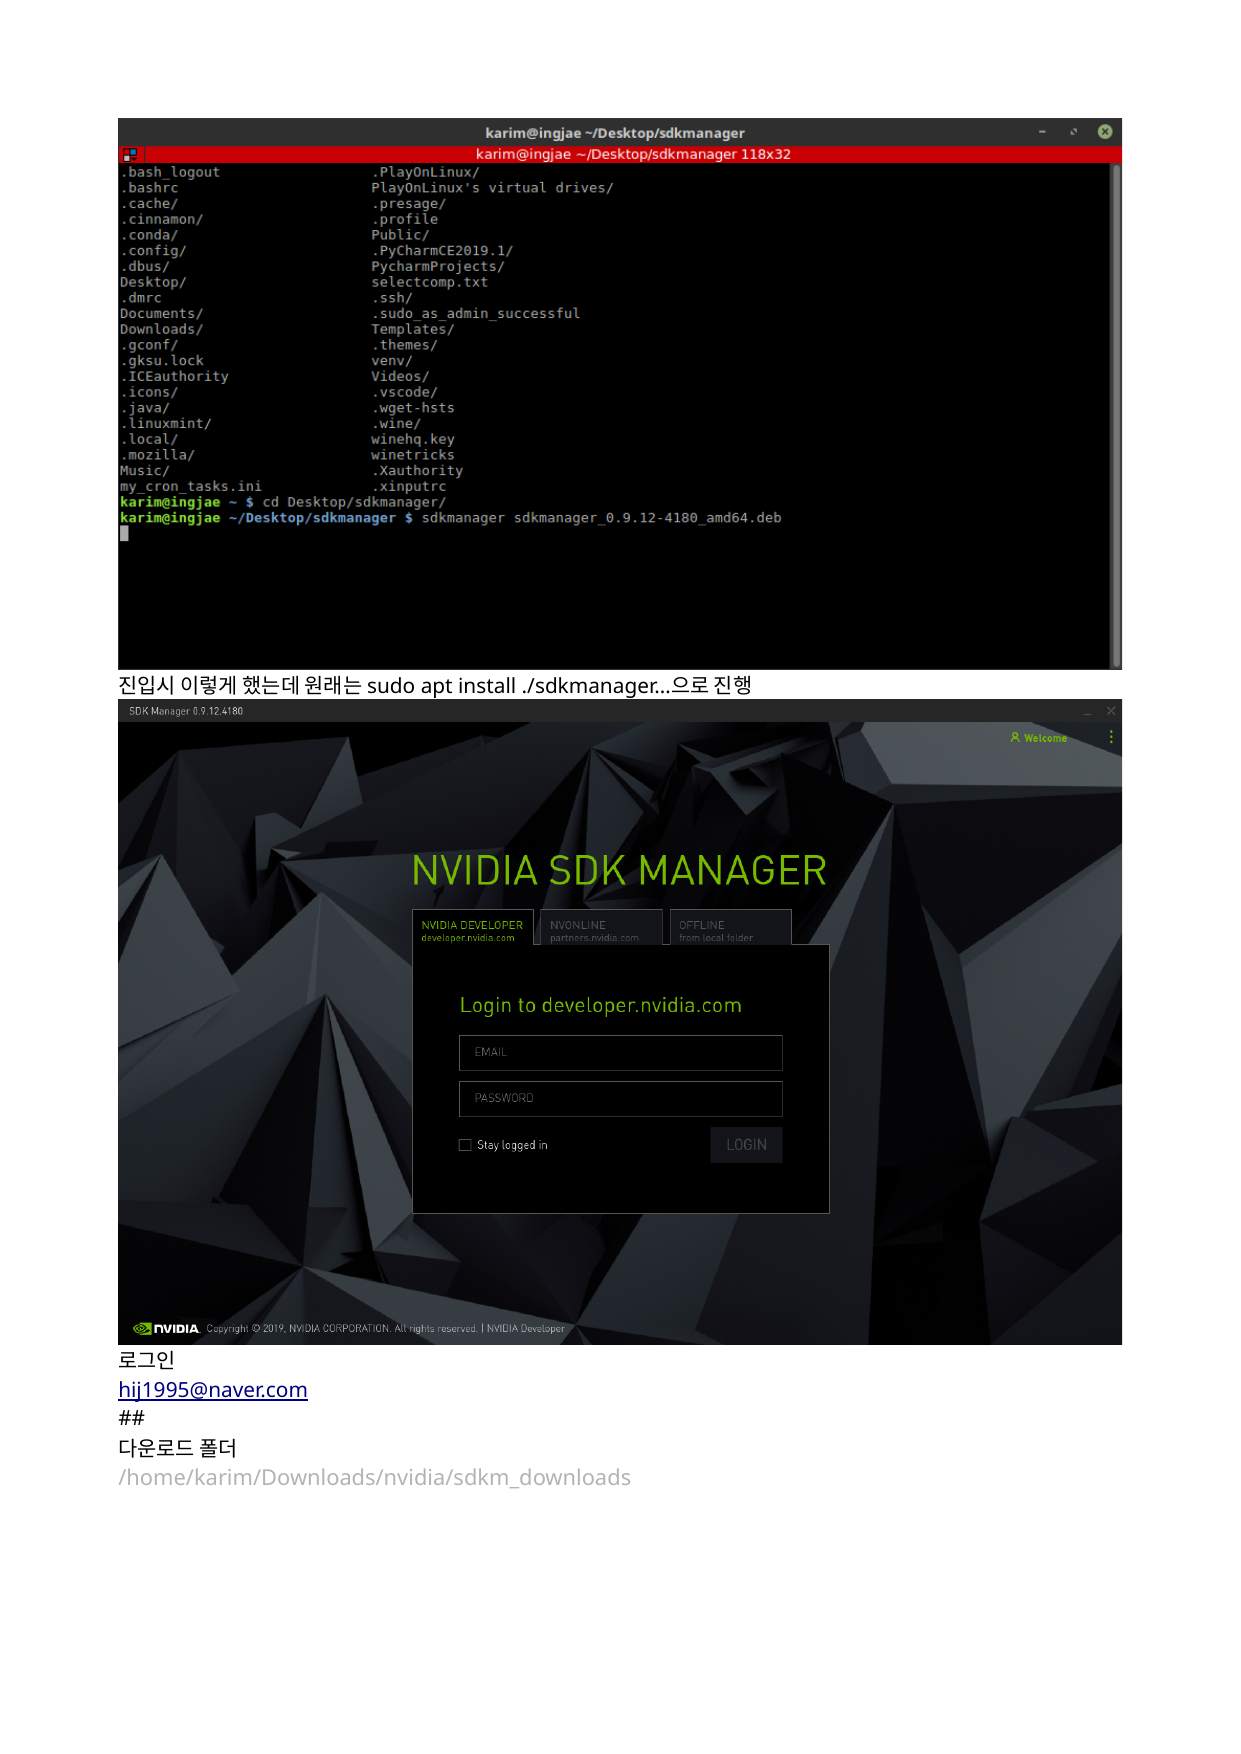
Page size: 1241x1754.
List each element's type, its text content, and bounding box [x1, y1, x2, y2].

text hij1995@naver.com [118, 1375, 1122, 1403]
text ## [118, 1403, 1122, 1432]
picture [118, 118, 1123, 670]
text 진입시 이렇게 했는데 원래는 sudo apt install ./sdkmanager…으로 진행 [118, 670, 1122, 699]
text 로그인 [118, 1345, 1122, 1375]
text 다운로드 폴더 [118, 1432, 1122, 1462]
picture [118, 699, 1123, 1345]
text /home/karim/Downloads/nvidia/sdkm_downloads [118, 1462, 1122, 1492]
